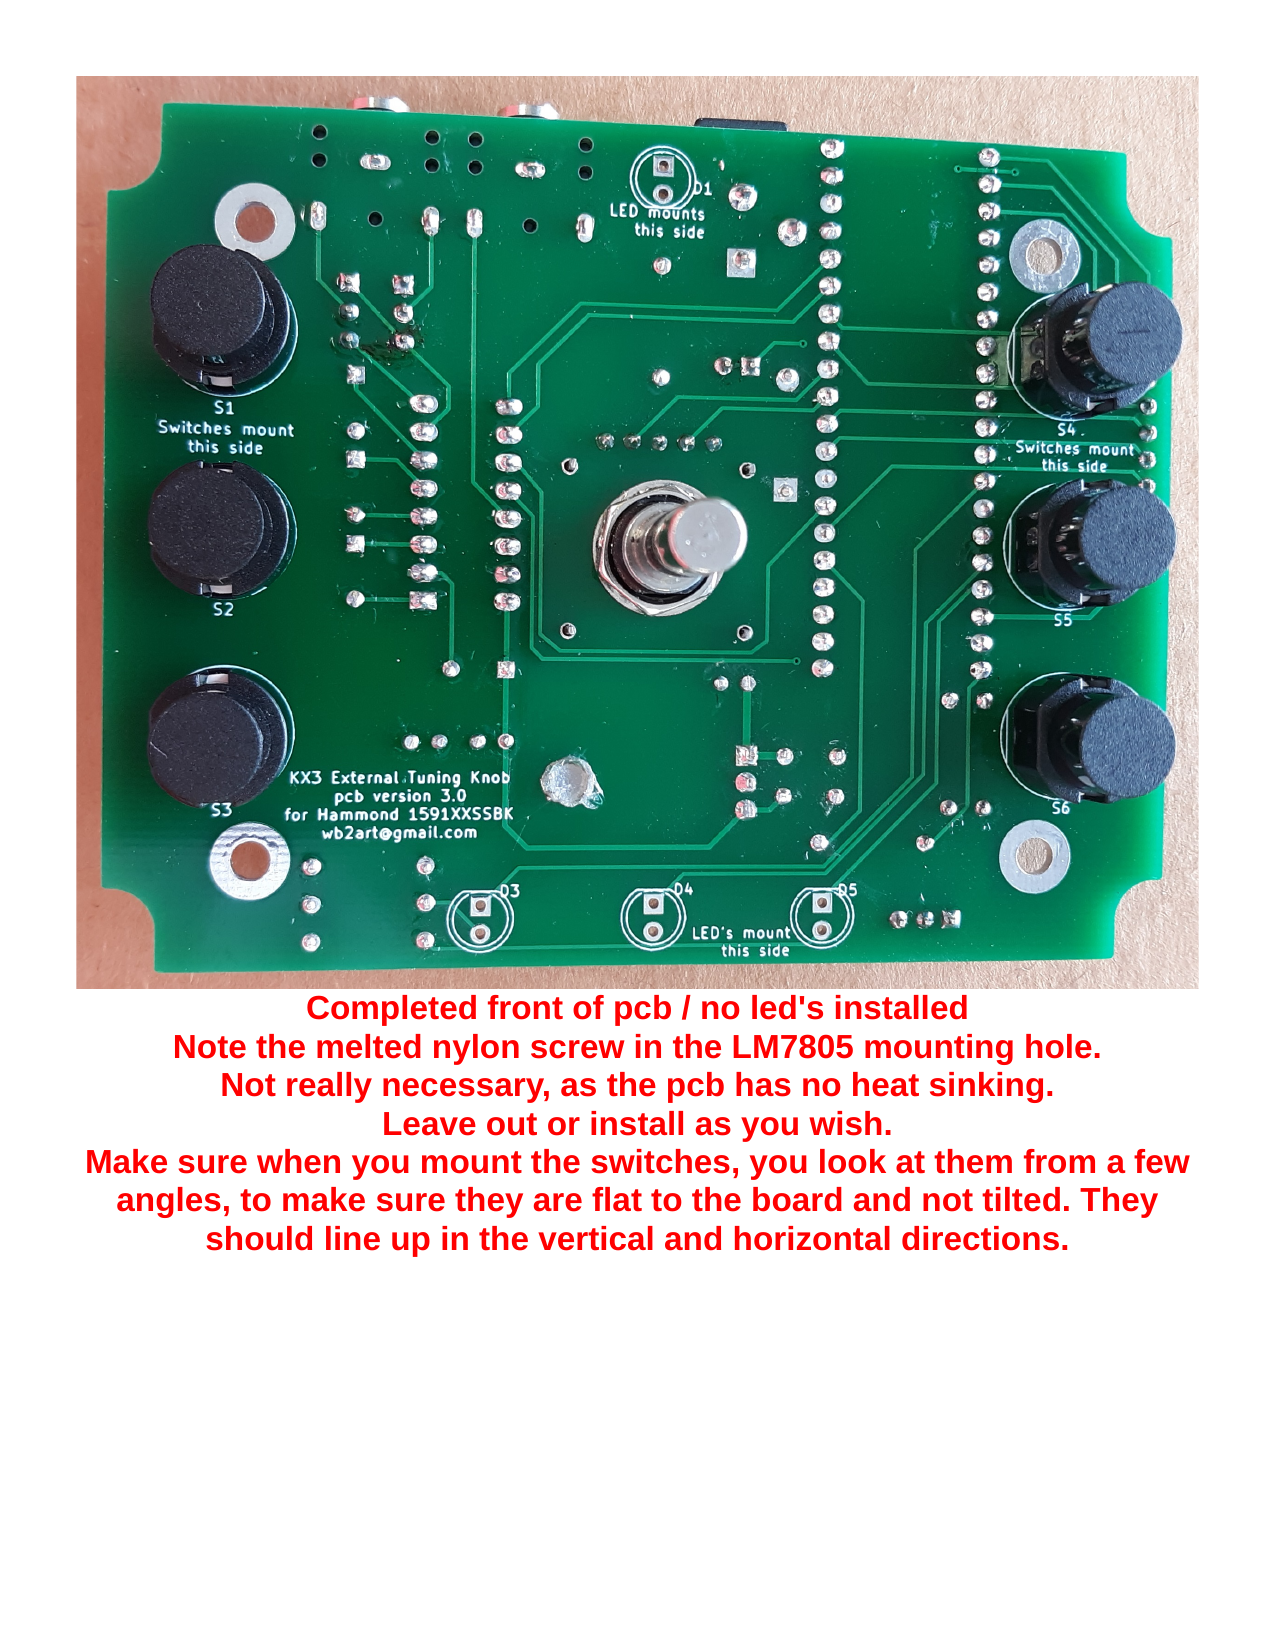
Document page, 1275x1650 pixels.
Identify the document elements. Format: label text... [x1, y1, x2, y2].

text Leave out or install as you wish. [76, 1103, 1198, 1142]
text Completed front of pcb / no led's installed [76, 989, 1198, 1027]
text Make sure when you mount the switches, you look at them from a few angles, to make sure they are flat to the board and not tilted. They should line up in the vertical and horizontal directions. [76, 1142, 1198, 1257]
text Not really necessary, as the pcb has no heat sinking. [76, 1065, 1198, 1103]
picture [76, 76, 1199, 989]
text Note the melted nylon screw in the LM7805 mounting hole. [76, 1027, 1198, 1065]
